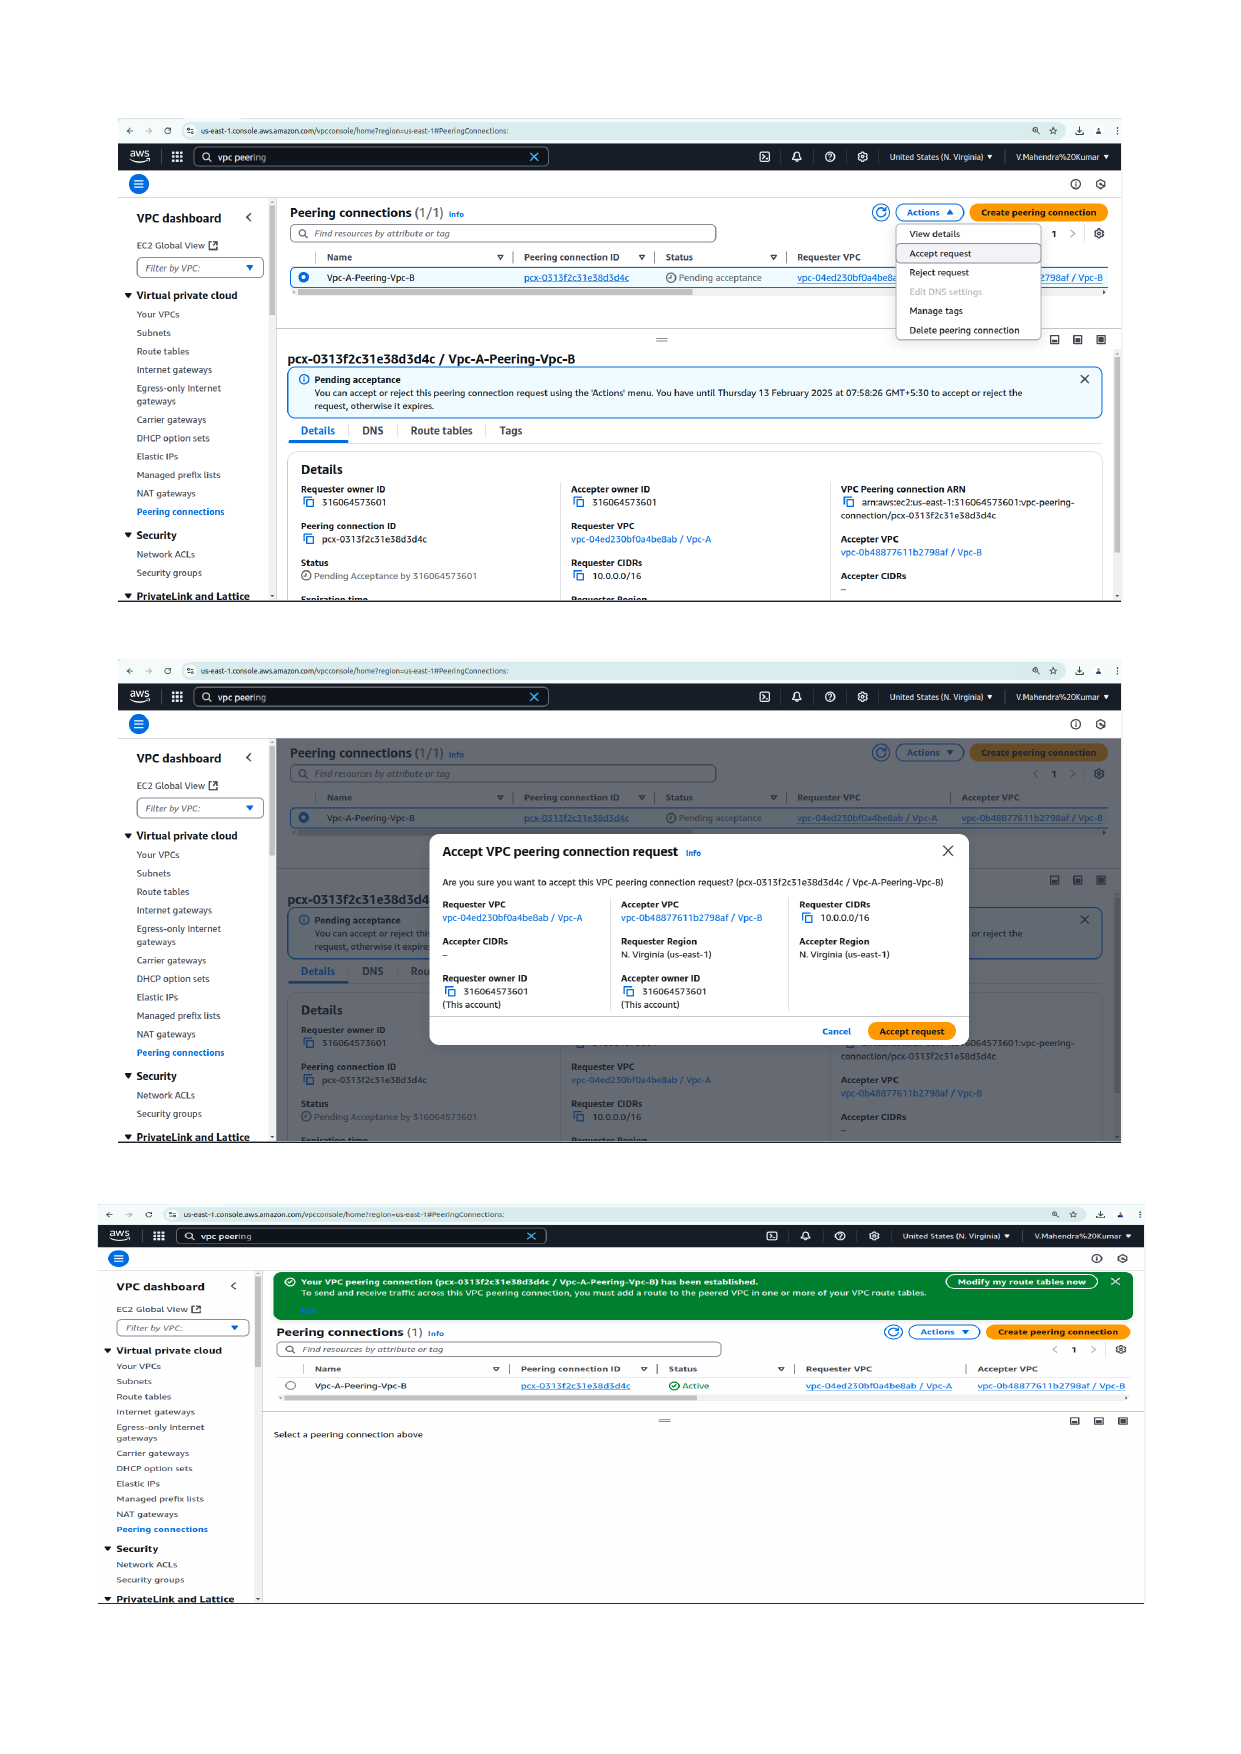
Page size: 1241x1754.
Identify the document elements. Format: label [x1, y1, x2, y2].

picture [118, 118, 1123, 602]
picture [118, 659, 1123, 1143]
picture [97, 1204, 1146, 1604]
